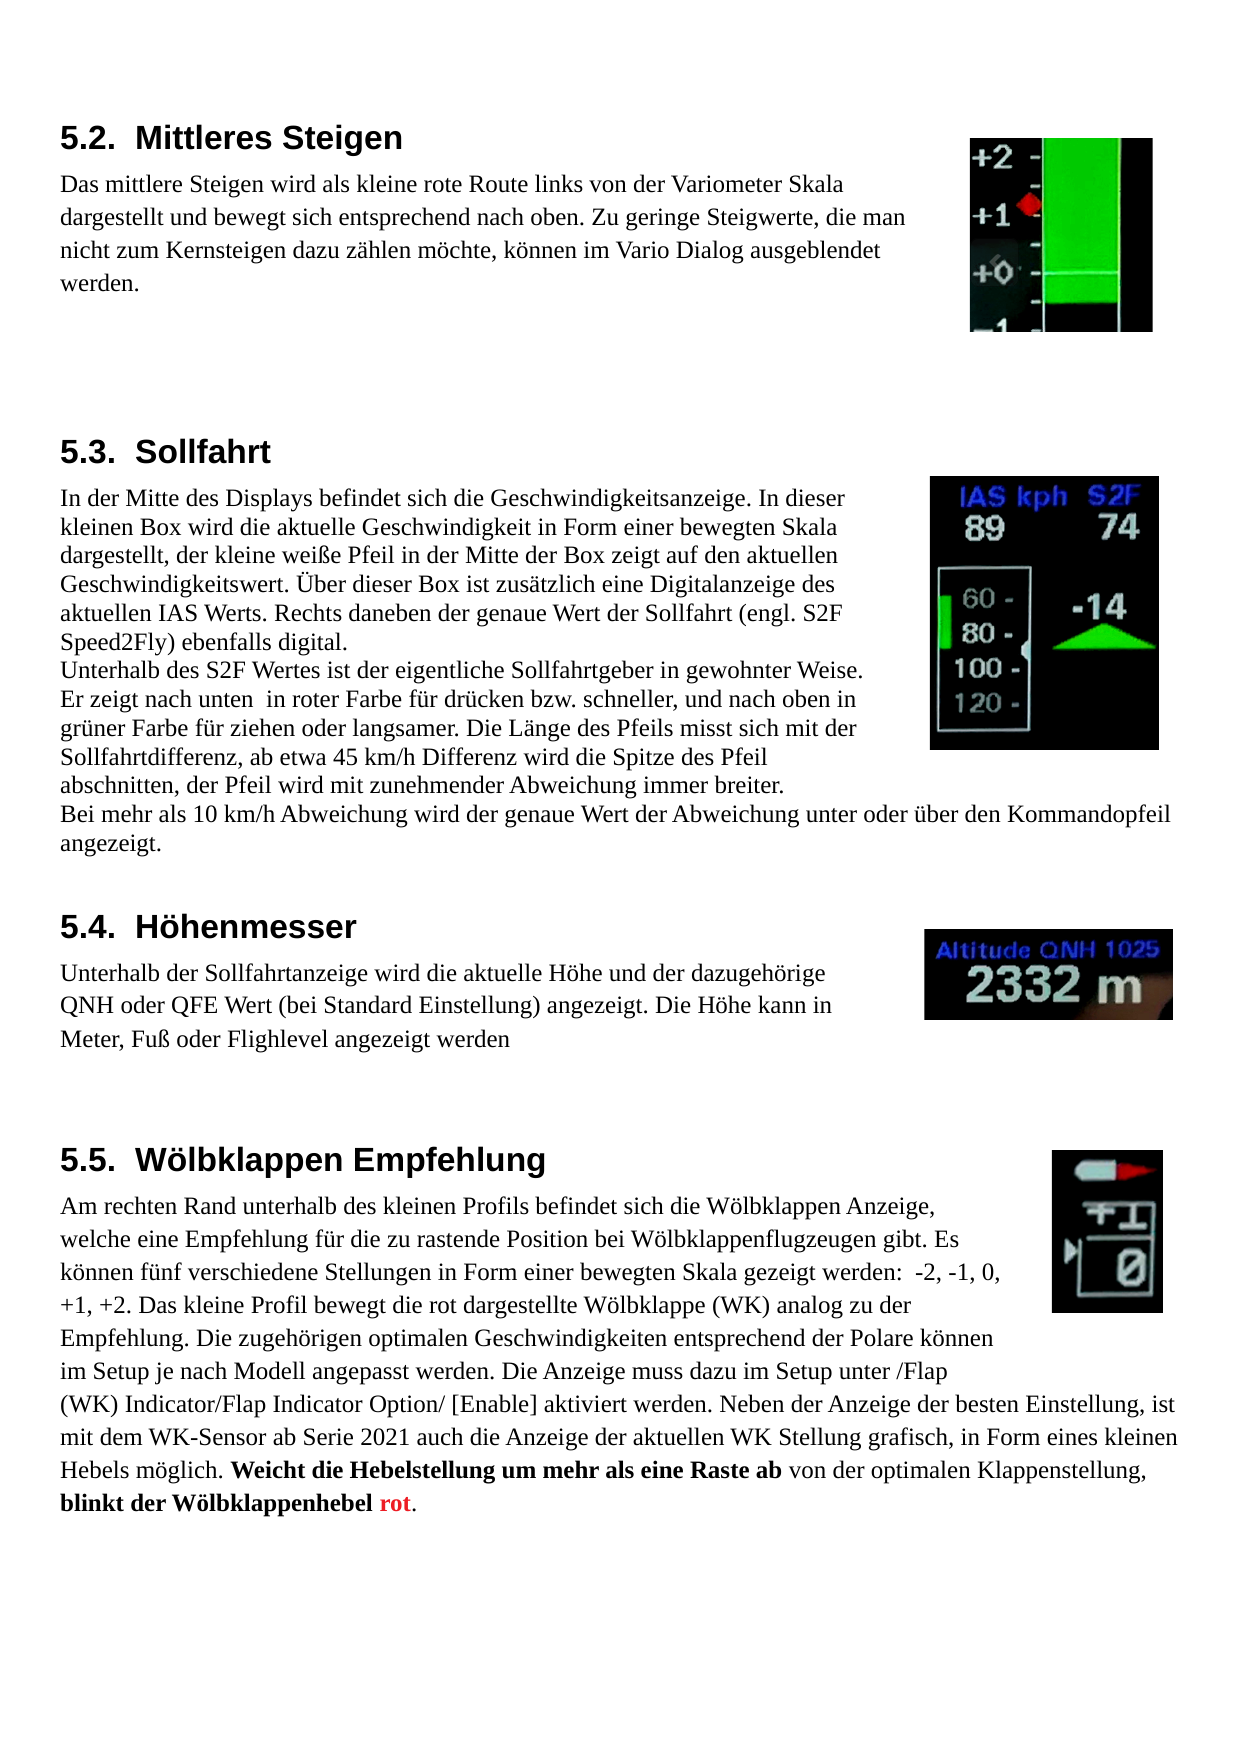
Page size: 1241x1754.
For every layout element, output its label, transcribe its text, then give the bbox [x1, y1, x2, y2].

picture [924, 929, 1173, 1020]
subtitle Höhenmesser [60, 906, 1207, 945]
subtitle Wölbklappen Empfehlung [60, 1140, 1207, 1178]
picture [1051, 1150, 1163, 1313]
text Unterhalb der Sollfahrtanzeige wird die aktuelle Höhe und der dazugehörige QNH oder QFE Wert (bei Standard Einstellung) angezeigt. Die Höhe kann in Meter, Fuß oder Flighlevel angezeigt werden [60, 958, 1207, 1052]
subtitle Sollfahrt [60, 432, 1207, 471]
text Unterhalb des S2F Wertes ist der eigentliche Sollfahrtgeber in gewohnter Weise. Er zeigt nach unten in roter Farbe für drücken bzw. schneller, und nach oben in grüner Farbe für ziehen oder langsamer. Die Länge des Pfeils misst sich mit der Sollfahrtdifferenz, ab etwa 45 km/h Differenz wird die Spitze des Pfeil abschnitten, der Pfeil wird mit zunehmender Abweichung immer breiter. [60, 656, 1207, 799]
text [1153, 169, 1207, 297]
text Am rechten Rand unterhalb des kleinen Profils befindet sich die Wölbklappen Anzeige, welche eine Empfehlung für die zu rastende Position bei Wölbklappenflugzeugen gibt. Es können fünf verschiedene Stellungen in Form einer bewegten Skala gezeigt werden: -2, -1, 0, +1, +2. Das kleine Profil bewegt die rot dargestellte Wölbklappe (WK) analog zu der Empfehlung. Die zugehörigen optimalen Geschwindigkeiten entsprechend der Polare können im Setup je nach Modell angepasst werden. Die Anzeige muss dazu im Setup unter /Flap (WK) Indicator/Flap Indicator Option/ [Enable] aktiviert werden. Neben der Anzeige der besten Einstellung, ist mit dem WK-Sensor ab Serie 2021 auch die Anzeige der aktuellen WK Stellung grafisch, in Form eines kleinen Hebels möglich. Weicht die Hebelstellung um mehr als eine Raste ab von der optimalen Klappenstellung, blinkt der Wölbklappenhebel rot. [60, 1191, 1207, 1517]
picture [929, 476, 1159, 750]
text Das mittlere Steigen wird als kleine rote Route links von der Variometer Skala dargestellt und bewegt sich entsprechend nach oben. Zu geringe Steigwerte, die man nicht zum Kernsteigen dazu zählen möchte, können im Vario Dialog ausgeblendet werden. [60, 169, 969, 297]
text In der Mitte des Displays befindet sich die Geschwindigkeitsanzeige. In dieser kleinen Box wird die aktuelle Geschwindigkeit in Form einer bewegten Skala dargestellt, der kleine weiße Pfeil in der Mitte der Box zeigt auf den aktuellen Geschwindigkeitswert. Über dieser Box ist zusätzlich eine Digitalanzeige des aktuellen IAS Werts. Rechts daneben der genaue Wert der Sollfahrt (engl. S2F Speed2Fly) ebenfalls digital. [60, 483, 929, 656]
subtitle Mittleres Steigen [60, 118, 1207, 157]
text Bei mehr als 10 km/h Abweichung wird der genaue Wert der Abweichung unter oder über den Kommandopfeil angezeigt. [60, 799, 1207, 857]
picture [969, 138, 1153, 332]
